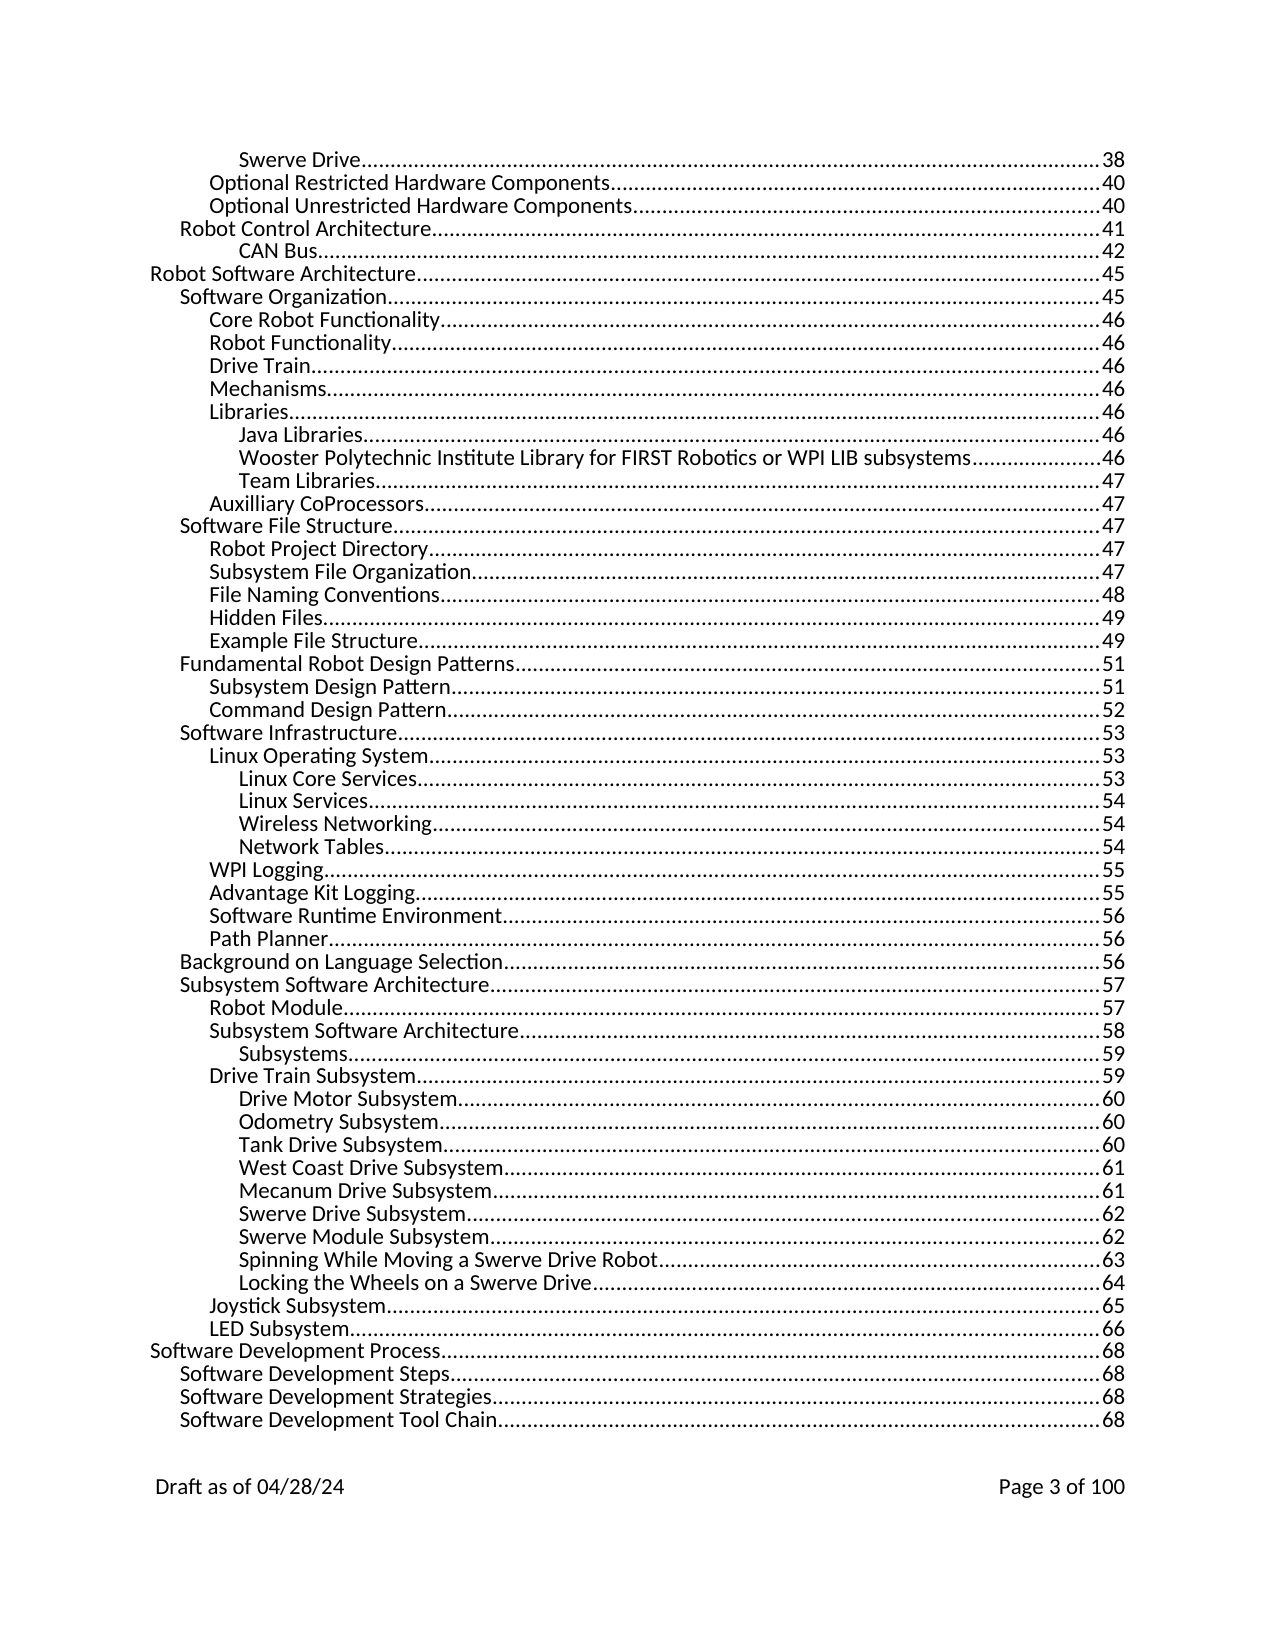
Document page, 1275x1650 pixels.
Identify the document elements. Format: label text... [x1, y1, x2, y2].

text Swerve Drive Subsystem 62 [238, 1204, 1125, 1227]
text Fundamental Robot Design Patterns 51 [179, 654, 1125, 677]
text Robot Control Architecture 41 [179, 219, 1125, 242]
text Java Libraries 46 [238, 425, 1125, 448]
text West Coast Drive Subsystem 61 [238, 1158, 1125, 1181]
text Optional Unrestricted Hardware Components 40 [209, 196, 1125, 219]
text Command Design Pattern 52 [209, 700, 1125, 723]
text Core Robot Functionality 46 [209, 310, 1125, 333]
text Mechanisms 46 [209, 379, 1125, 402]
text Robot Software Architecture 45 [150, 264, 1125, 287]
text Tank Drive Subsystem 60 [238, 1135, 1125, 1158]
text Optional Restricted Hardware Components 40 [209, 173, 1125, 196]
text Drive Train Subsystem 59 [209, 1067, 1125, 1089]
text Subsystem Design Pattern 51 [209, 677, 1125, 700]
text Drive Motor Subsystem 60 [238, 1089, 1125, 1112]
text Wooster Polytechnic Institute Library for FIRST Robotics or WPI LIB subsystems 46 [238, 448, 1125, 471]
text Linux Core Services 53 [238, 769, 1125, 792]
text Spinning While Moving a Swerve Drive Robot 63 [238, 1250, 1125, 1273]
text Advantage Kit Logging 55 [209, 883, 1125, 906]
text File Naming Conventions 48 [209, 585, 1125, 608]
text Swerve Module Subsystem 62 [238, 1227, 1125, 1250]
text Software Development Steps 68 [179, 1364, 1125, 1387]
text Mecanum Drive Subsystem 61 [238, 1181, 1125, 1204]
text Example File Structure 49 [209, 631, 1125, 654]
text Swerve Drive 38 [238, 150, 1125, 173]
text Subsystem Software Architecture 57 [179, 975, 1125, 998]
text Robot Project Directory 47 [209, 539, 1125, 562]
text Network Tables 54 [238, 837, 1125, 860]
text Software Development Strategies 68 [179, 1387, 1125, 1410]
text CAN Bus 42 [238, 242, 1125, 264]
text Subsystem Software Architecture 58 [209, 1021, 1125, 1044]
text Software File Structure 47 [179, 517, 1125, 539]
text Software Runtime Environment 56 [209, 906, 1125, 929]
text Joystick Subsystem 65 [209, 1296, 1125, 1319]
text Robot Module 57 [209, 998, 1125, 1021]
text Linux Services 54 [238, 792, 1125, 814]
text Libraries 46 [209, 402, 1125, 425]
text Subsystem File Organization 47 [209, 562, 1125, 585]
text Wireless Networking 54 [238, 814, 1125, 837]
text WPI Logging 55 [209, 860, 1125, 883]
text Auxilliary CoProcessors 47 [209, 494, 1125, 517]
text Software Organization 45 [179, 287, 1125, 310]
text Software Infrastructure 53 [179, 723, 1125, 746]
text Robot Functionality 46 [209, 333, 1125, 356]
text Team Libraries 47 [238, 471, 1125, 494]
text Drive Train 46 [209, 356, 1125, 379]
text LED Subsystem 66 [209, 1319, 1125, 1342]
text Hidden Files 49 [209, 608, 1125, 631]
text Background on Language Selection 56 [179, 952, 1125, 975]
text Odometry Subsystem 60 [238, 1112, 1125, 1135]
text Subsystems 59 [238, 1044, 1125, 1067]
text Locking the Wheels on a Swerve Drive 64 [238, 1273, 1125, 1296]
text Path Planner 56 [209, 929, 1125, 952]
text Linux Operating System 53 [209, 746, 1125, 769]
text Software Development Process 68 [150, 1342, 1125, 1364]
text Software Development Tool Chain 68 [179, 1410, 1125, 1433]
